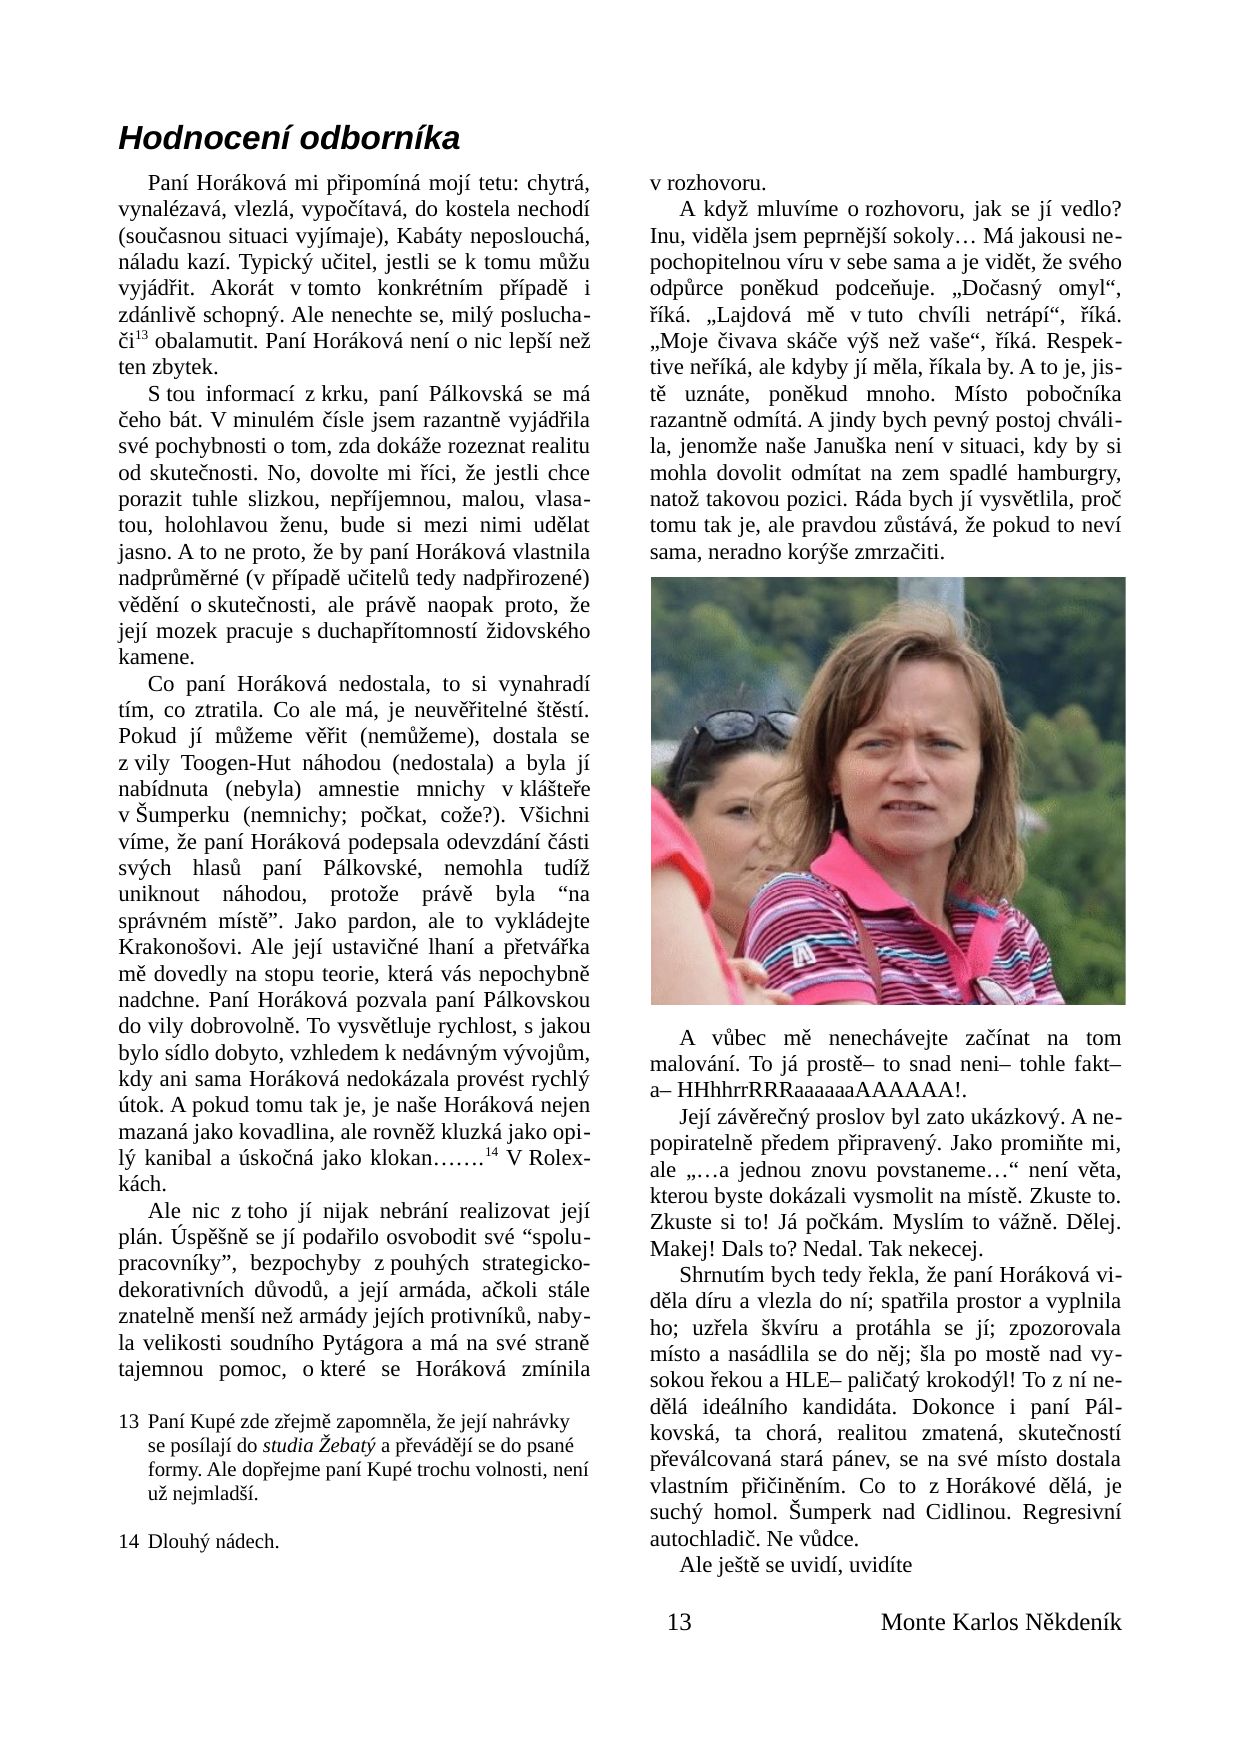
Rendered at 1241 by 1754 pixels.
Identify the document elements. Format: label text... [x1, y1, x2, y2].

text Ale nic z toho jí nijak nebrání realizovat její plán. Úspěšně se jí podařilo osvobodit své “spolu­pracovníky”, bezpochyby z pouhých strategicko-dekorativních důvodů, a její armáda, ačkoli stále znatelně menší než armády jejích protivníků, naby­la velikosti soudního Pytágora a má na své straně tajemnou pomoc, o které se Horáková zmínila [118, 1197, 591, 1381]
text Dlouhý nádech. [118, 1529, 591, 1578]
text Co paní Horáková nedostala, to si vynahradí tím, co ztratila. Co ale má, je neuvěřitelné štěstí. Pokud jí můžeme věřit (nemůžeme), dostala se z vily Toogen-Hut náhodou (nedostala) a byla jí nabídnuta (nebyla) amnestie mnichy v klášteře v Šumperku (nemnichy; počkat, cože?). Všichni víme, že paní Horáková podepsala odevzdání části svých hlasů paní Pálkovské, nemohla tudíž uniknout náhodou, protože právě byla “na správném místě”. Jako pardon, ale to vykládejte Krakonošovi. Ale její ustavičné lhaní a přetvářka mě dovedly na stopu teorie, která vás nepochybně nadchne. Paní Horáková pozvala paní Pálkovskou do vily dobrovolně. To vysvětluje rychlost, s jakou bylo sídlo dobyto, vzhledem k nedávným vývojům, kdy ani sama Horáková nedokázala provést rychlý útok. A pokud tomu tak je, je naše Horáková nejen mazaná jako kovadlina, ale rovněž kluzká jako opi­lý kanibal a úskočná jako klokan……. V Rolex­kách. [118, 670, 591, 1197]
text S tou informací z krku, paní Pálkovská se má čeho bát. V minulém čísle jsem razantně vyjádřila své pochybnosti o tom, zda dokáže rozeznat realitu od skutečnosti. No, dovolte mi říci, že jestli chce porazit tuhle slizkou, nepříjemnou, malou, vlasa­tou, holohlavou ženu, bude si mezi nimi udělat jasno. A to ne proto, že by paní Horáková vlastnila nadprůměrné (v případě učitelů tedy nadpřirozené) vědění o skutečnosti, ale právě naopak proto, že její mozek pracuje s duchapřítomností židovského kamene. [118, 380, 591, 670]
text Paní Horáková mi připomíná mojí tetu: chytrá, vynalézavá, vlezlá, vypočítavá, do kostela nechodí (současnou situaci vyjímaje), Kabáty neposlouchá, náladu kazí. Typický učitel, jestli se k tomu můžu vyjádřit. Akorát v tomto konkrétním případě i zdánlivě schopný. Ale nenechte se, milý poslucha­či obalamutit. Paní Horáková není o nic lepší než ten zbytek. [118, 169, 591, 380]
subtitle Hodnocení odborníka [118, 118, 1122, 157]
text v rozhovoru. [649, 169, 1122, 195]
text A vůbec mě nenechávejte začínat na tom malování. To já prostě– to snad neni– tohle fakt– a– HHhhrrRRRaaaaaaAAAAAA!. [649, 1024, 1122, 1103]
picture [651, 577, 1126, 1005]
subtitle Ale ještě se uvidí, uvidíte [649, 1551, 1122, 1577]
text A když mluvíme o rozhovoru, jak se jí vedlo? Inu, viděla jsem peprnější sokoly… Má jakousi ne­pochopitelnou víru v sebe sama a je vidět, že svého odpůrce poněkud podceňuje. „Dočasný omyl“, říká. „Lajdová mě v tuto chvíli netrápí“, říká. „Moje čivava skáče výš než vaše“, říká. Respek­tive neříká, ale kdyby jí měla, říkala by. A to je, jis­tě uznáte, poněkud mnoho. Místo pobočníka razantně odmítá. A jindy bych pevný postoj chváli­la, jenomže naše Januška není v situaci, kdy by si mohla dovolit odmítat na zem spadlé hamburgry, natož takovou pozici. Ráda bych jí vysvětlila, proč tomu tak je, ale pravdou zůstává, že pokud to neví sama, neradno korýše zmrzačiti. [649, 195, 1122, 564]
text Paní Kupé zde zřejmě zapomněla, že její nahrávky se posílají do studia Žebatý a převádějí se do psané formy. Ale dopřejme paní Kupé trochu volnosti, není už nejmladší. [118, 1409, 591, 1529]
text Její závěrečný proslov byl zato ukázkový. A ne­popiratelně předem připravený. Jako promiňte mi, ale „…a jednou znovu povstaneme…“ není věta, kterou byste dokázali vysmolit na místě. Zkuste to. Zkuste si to! Já počkám. Myslím to vážně. Dělej. Makej! Dals to? Nedal. Tak nekecej. [649, 1103, 1122, 1261]
text Shrnutím bych tedy řekla, že paní Horáková vi­děla díru a vlezla do ní; spatřila prostor a vyplnila ho; uzřela škvíru a protáhla se jí; zpozorovala místo a nasádlila se do něj; šla po mostě nad vy­sokou řekou a HLE– paličatý krokodýl! To z ní ne­dělá ideálního kandidáta. Dokonce i paní Pál­kovská, ta chorá, realitou zmatená, skutečností převálcovaná stará pánev, se na své místo dostala vlastním přičiněním. Co to z Horákové dělá, je suchý homol. Šumperk nad Cidlinou. Regresivní autochladič. Ne vůdce. [649, 1261, 1122, 1551]
